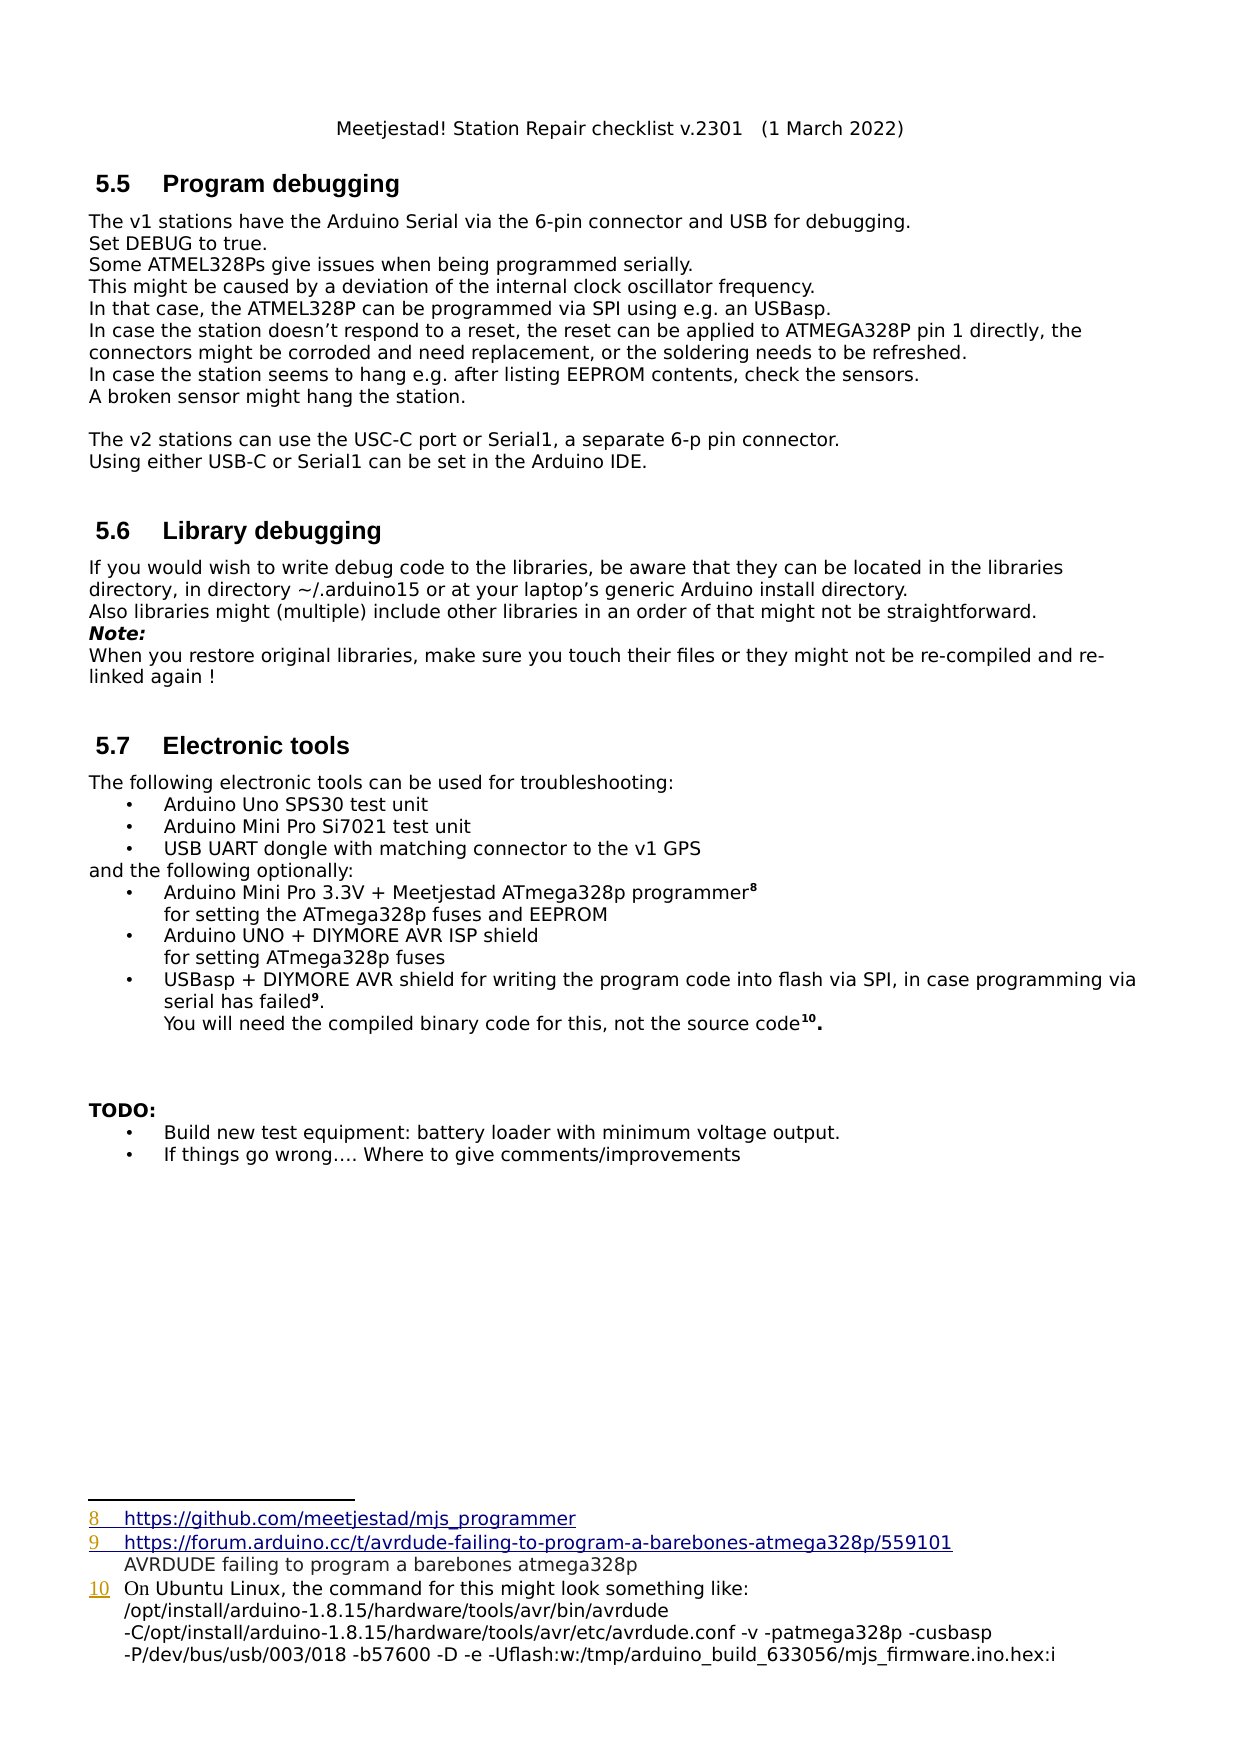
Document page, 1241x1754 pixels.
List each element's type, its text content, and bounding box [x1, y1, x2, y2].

list https://github.com/meetjestad/mjs_programmer [88, 1506, 1152, 1530]
text Also libraries might (multiple) include other libraries in an order of that might not be straightforward. [88, 601, 1152, 623]
text The following electronic tools can be used for troubleshooting: [88, 772, 1152, 794]
text In case the station seems to hang e.g. after listing EEPROM contents, check the sensors. A broken sensor might hang the station. [88, 364, 1152, 408]
list On Ubuntu Linux, the command for this might look something like: /opt/install/arduino-1.8.15/hardware/tools/avr/bin/avrdude -C/opt/install/arduino-1.8.15/hardware/tools/avr/etc/avrdude.conf -v -patmega328p -cusbasp -P/dev/bus/usb/003/018 -b57600 -D -e -Uflash:w:/tmp/arduino_build_633056/mjs_firmware.ino.hex:i [88, 1576, 1152, 1665]
list Arduino Uno SPS30 test unit [126, 794, 1152, 816]
text and the following optionally: [88, 860, 1152, 882]
text Some ATMEL328Ps give issues when being programmed serially. This might be caused by a deviation of the internal clock oscillator frequency. In that case, the ATMEL328P can be programmed via SPI using e.g. an USBasp. [88, 254, 1152, 320]
text The v1 stations have the Arduino Serial via the 6-pin connector and USB for debugging. Set DEBUG to true. [88, 211, 1152, 254]
list https://forum.arduino.cc/t/avrdude-failing-to-program-a-barebones-atmega328p/559101 AVRDUDE failing to program a barebones atmega328p [88, 1530, 1152, 1576]
text Note: When you restore original libraries, make sure you touch their files or they might not be re-compiled and re-linked again ! [88, 623, 1152, 688]
list Arduino Mini Pro 3.3V + Meetjestad ATmega328p programmer for setting the ATmega328p fuses and EEPROM [126, 882, 1152, 926]
list Build new test equipment: battery loader with minimum voltage output. [126, 1122, 1152, 1144]
text The v2 stations can use the USC-C port or Serial1, a separate 6-p pin connector. Using either USB-C or Serial1 can be set in the Arduino IDE. [88, 429, 1152, 473]
subtitle Library debugging [88, 516, 1152, 545]
list If things go wrong…. Where to give comments/improvements [126, 1144, 1152, 1188]
list USB UART dongle with matching connector to the v1 GPS [126, 838, 1152, 860]
text TODO: [88, 1101, 1152, 1122]
text If you would wish to write debug code to the libraries, be aware that they can be located in the libraries directory, in directory ~/.arduino15 or at your laptop’s generic Arduino install directory. [88, 557, 1152, 601]
text In case the station doesn’t respond to a reset, the reset can be applied to ATMEGA328P pin 1 directly, the connectors might be corroded and need replacement, or the soldering needs to be refreshed. [88, 320, 1152, 364]
list USBasp + DIYMORE AVR shield for writing the program code into flash via SPI, in case programming via serial has failed. You will need the compiled binary code for this, not the source code. [126, 969, 1152, 1035]
subtitle Program debugging [88, 169, 1152, 198]
list for setting ATmega328p fuses [126, 947, 1152, 969]
list Arduino Mini Pro Si7021 test unit [126, 816, 1152, 838]
list Arduino UNO + DIYMORE AVR ISP shield [126, 926, 1152, 947]
